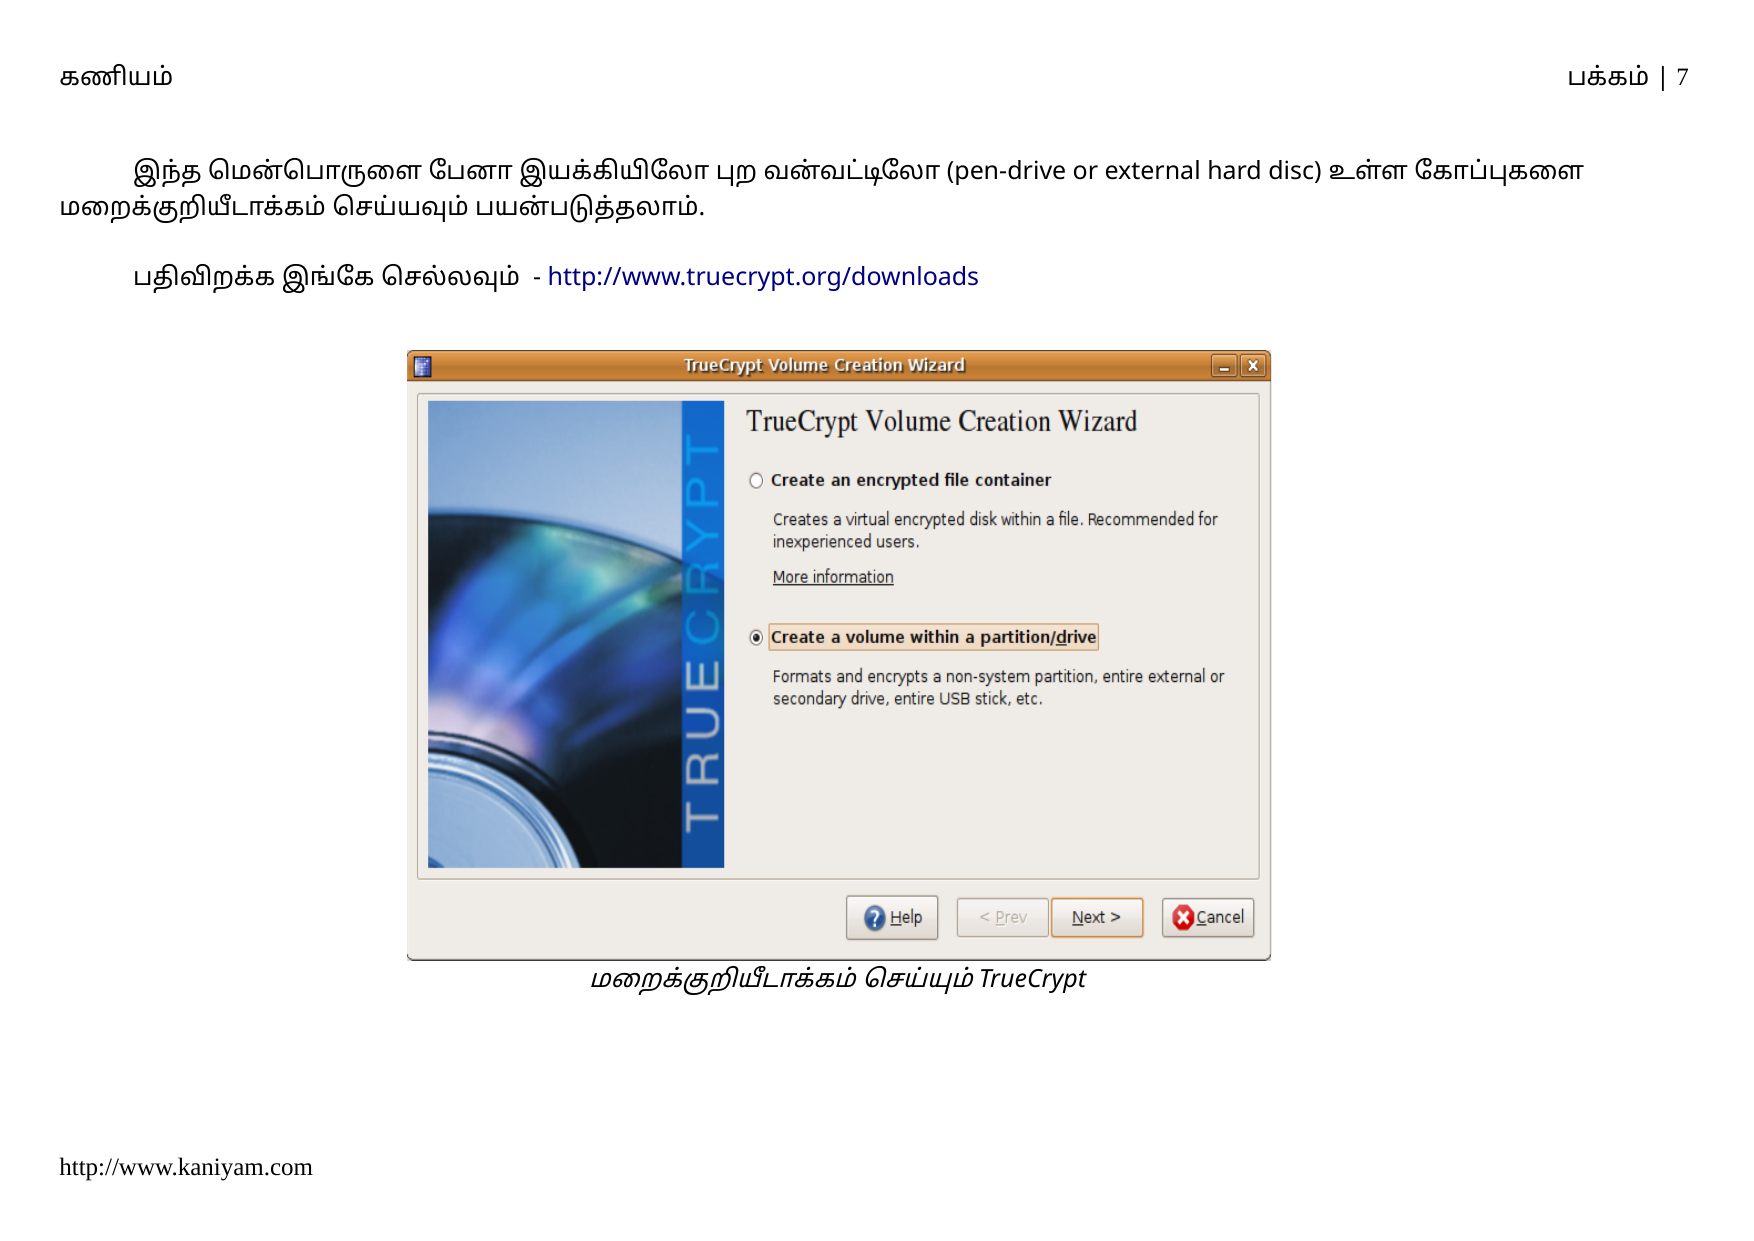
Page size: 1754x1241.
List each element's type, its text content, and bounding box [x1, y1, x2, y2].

text பதிவிறக்க இங்கே செல்லவும் - http://www.truecrypt.org/downloads [59, 259, 1695, 295]
text இந்த மென்பொருளை பேனா இயக்கியிலோ புற வன்வட்டிலோ (pen-drive or external hard disc) உள்ள கோப்புகளை மறைக்குறியீடாக்கம் செய்யவும் பயன்படுத்தலாம். [59, 153, 1695, 225]
picture [407, 350, 1272, 961]
text மறைக்குறியீடாக்கம் செய்யும் TrueCrypt [407, 961, 1271, 998]
